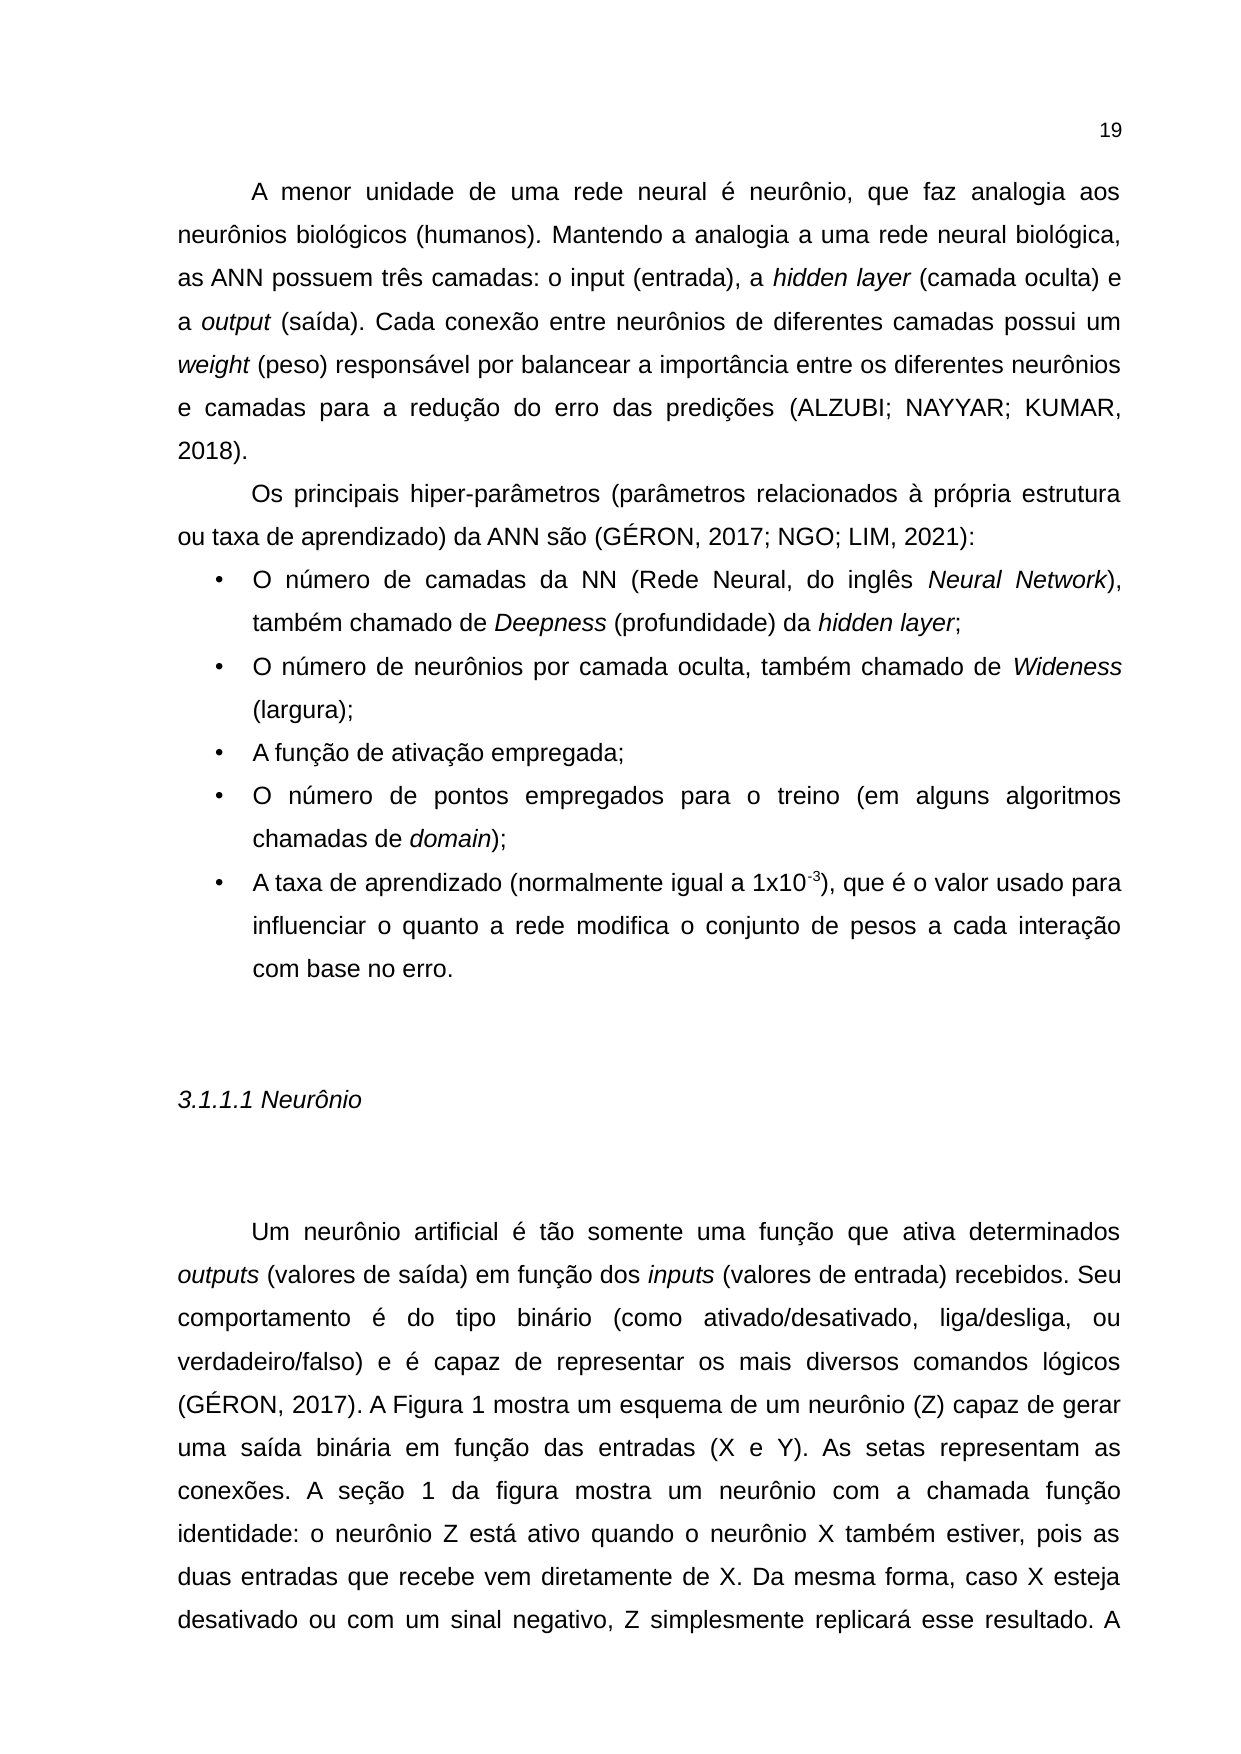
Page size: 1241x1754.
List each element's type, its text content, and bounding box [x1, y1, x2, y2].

list O número de camadas da NN (Rede Neural, do inglês Neural Network), também chamado de Deepness (profundidade) da hidden layer; [215, 565, 1122, 637]
text Os principais hiper-parâmetros (parâmetros relacionados à própria estrutura ou taxa de aprendizado) da ANN são (GÉRON, 2017; NGO; LIM, 2021): [177, 479, 1122, 551]
subtitle Neurônio [177, 1086, 1122, 1114]
list O número de pontos empregados para o treino (em alguns algoritmos chamadas de domain); [215, 781, 1122, 853]
list O número de neurônios por camada oculta, também chamado de Wideness (largura); [215, 652, 1122, 723]
list A função de ativação empregada; [215, 738, 1122, 767]
text A menor unidade de uma rede neural é neurônio, que faz analogia aos neurônios biológicos (humanos). Mantendo a analogia a uma rede neural biológica, as ANN possuem três camadas: o input (entrada), a hidden layer (camada oculta) e a output (saída). Cada conexão entre neurônios de diferentes camadas possui um weight (peso) responsável por balancear a importância entre os diferentes neurônios e camadas para a redução do erro das predições (ALZUBI; NAYYAR; KUMAR, 2018). [177, 177, 1122, 464]
text Um neurônio artificial é tão somente uma função que ativa determinados outputs (valores de saída) em função dos inputs (valores de entrada) recebidos. Seu comportamento é do tipo binário (como ativado/desativado, liga/desliga, ou verdadeiro/falso) e é capaz de representar os mais diversos comandos lógicos (GÉRON, 2017). A Figura 1 mostra um esquema de um neurônio (Z) capaz de gerar uma saída binária em função das entradas (X e Y). As setas representam as conexões. A seção 1 da figura mostra um neurônio com a chamada função identidade: o neurônio Z está ativo quando o neurônio X também estiver, pois as duas entradas que recebe vem diretamente de X. Da mesma forma, caso X esteja desativado ou com um sinal negativo, Z simplesmente replicará esse resultado. A [177, 1217, 1122, 1634]
list A taxa de aprendizado (normalmente igual a 1x10-3), que é o valor usado para influenciar o quanto a rede modifica o conjunto de pesos a cada interação com base no erro. [215, 867, 1122, 983]
